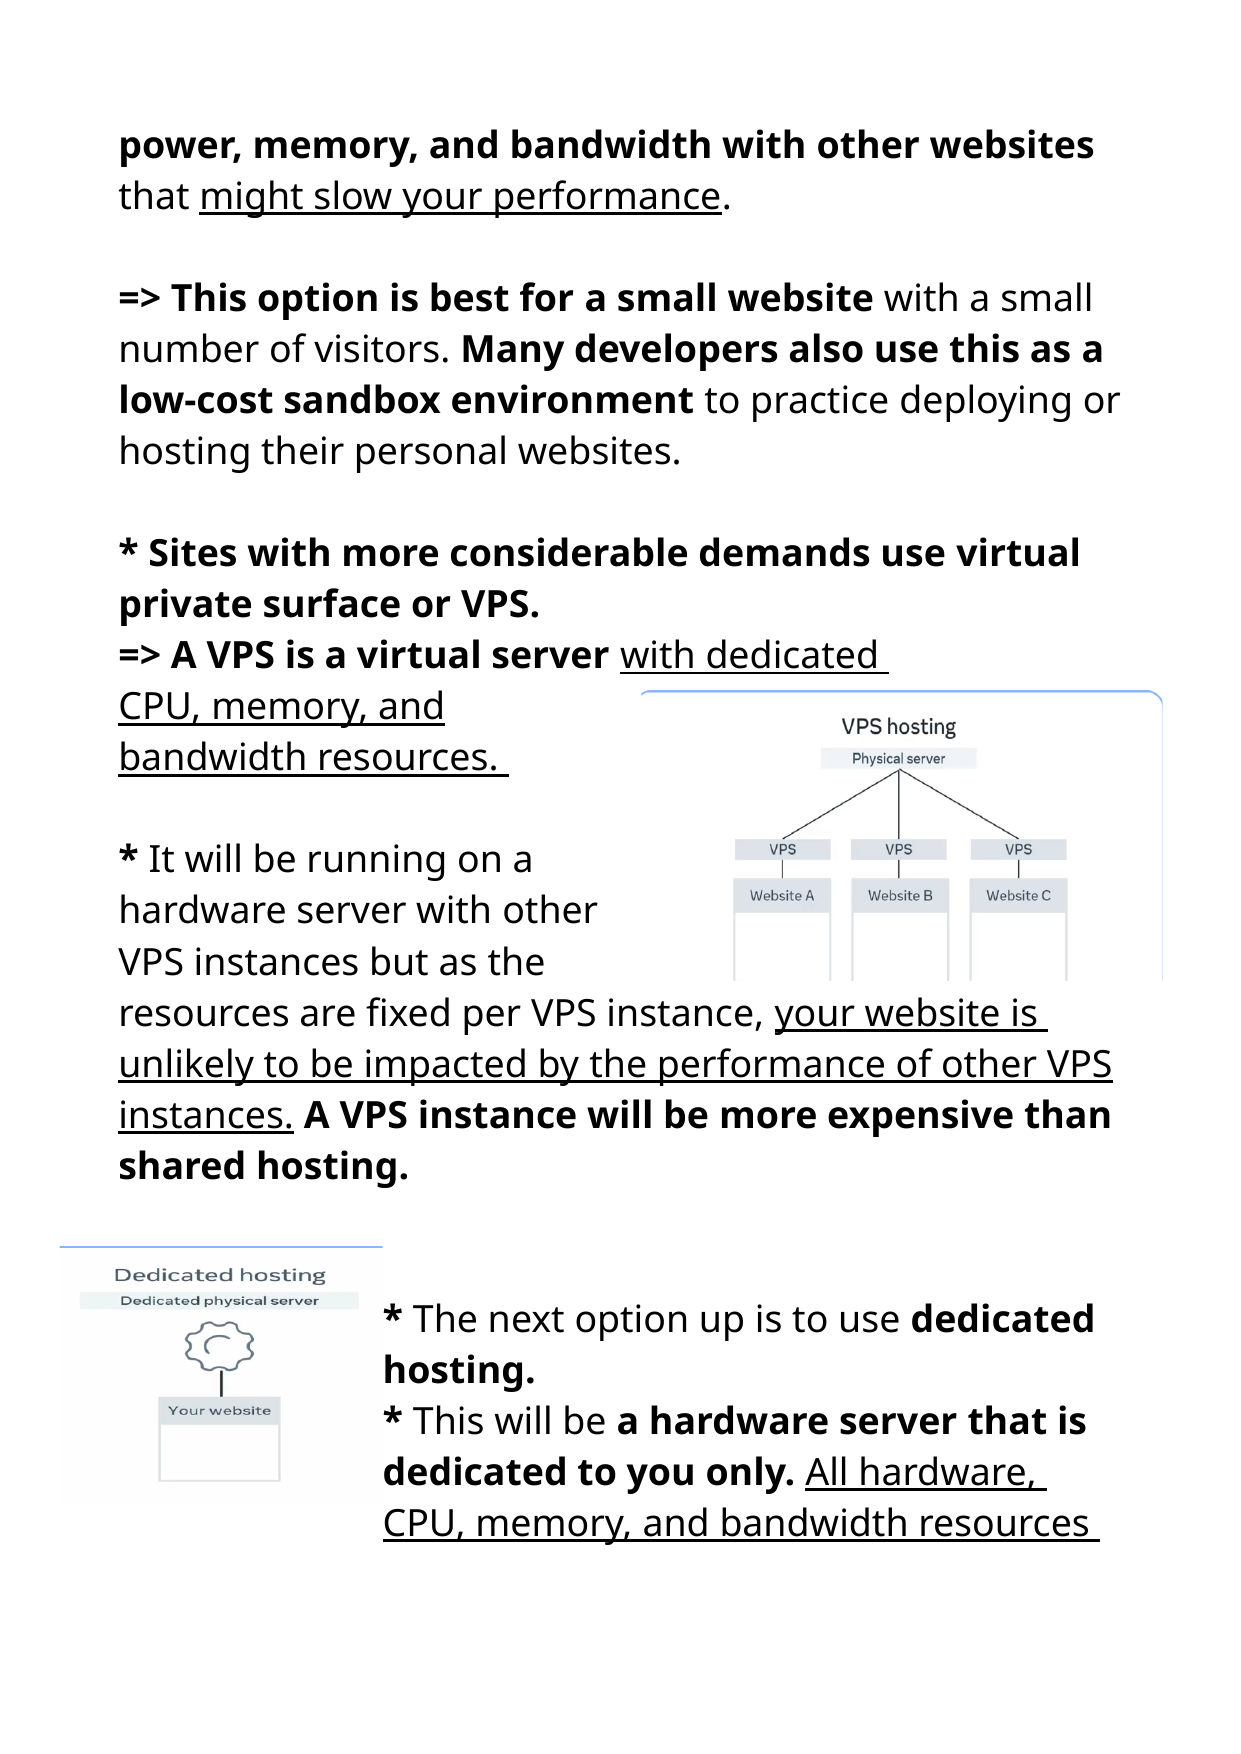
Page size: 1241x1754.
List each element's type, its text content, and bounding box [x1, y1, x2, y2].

text * This will be a hardware server that is dedicated to you only. All hardware, CPU, memory, and bandwidth resources [118, 1394, 1122, 1547]
text * The next option up is to use dedicated hosting. [383, 1292, 1122, 1394]
text * It will be running on a hardware server with other VPS instances but as the resources are fixed per VPS instance, your website is unlikely to be impacted by the performance of other VPS instances. A VPS instance will be more expensive than shared hosting. [118, 833, 1122, 1190]
text => This option is best for a small website with a small number of visitors. Many developers also use this as a low-cost sandbox environment to practice deploying or hosting their personal websites. [118, 271, 1122, 475]
text power, memory, and bandwidth with other websites that might slow your performance. [118, 118, 1122, 220]
text => A VPS is a virtual server with dedicated CPU, memory, and bandwidth resources. [118, 628, 1122, 782]
picture [59, 1246, 383, 1504]
picture [641, 690, 1163, 981]
text * Sites with more considerable demands use virtual private surface or VPS. [118, 526, 1122, 628]
